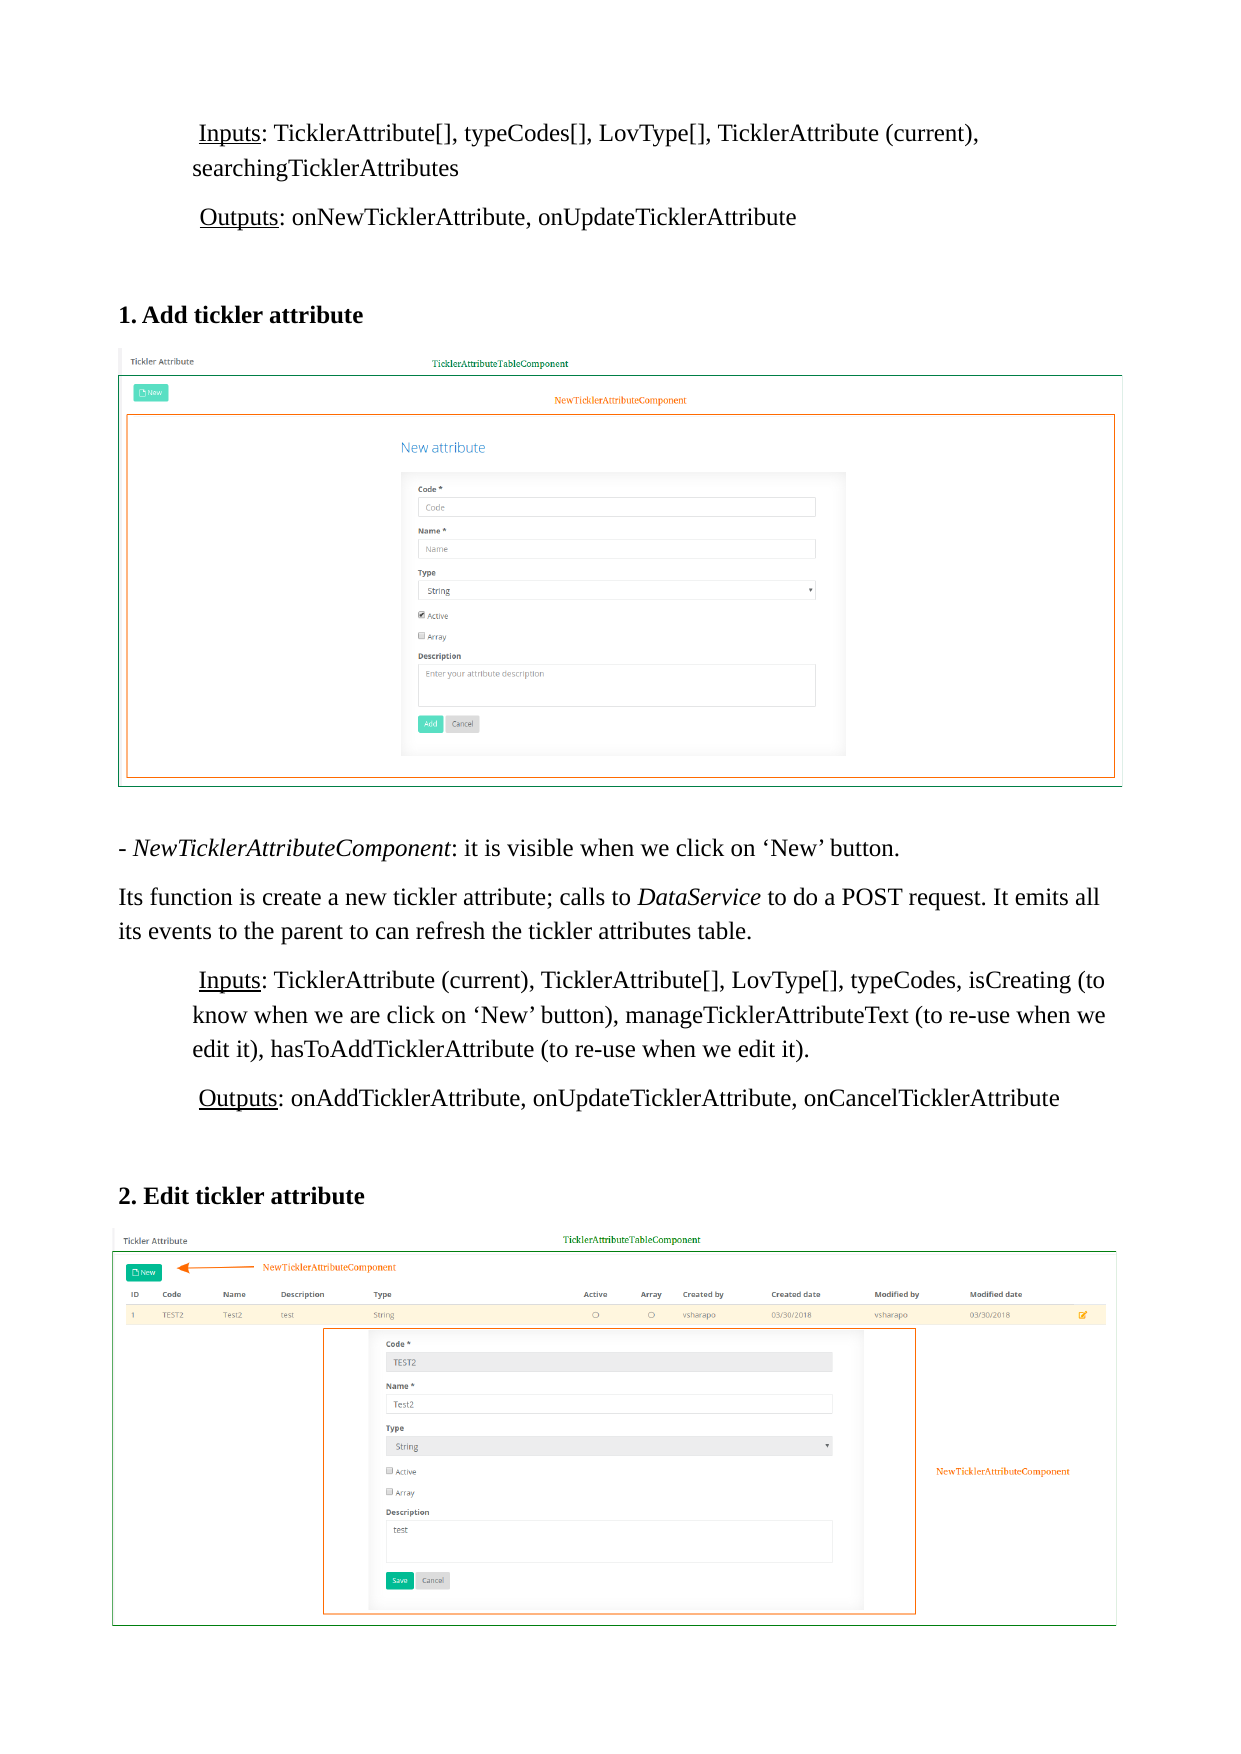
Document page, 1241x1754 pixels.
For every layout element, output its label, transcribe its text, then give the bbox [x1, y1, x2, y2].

text 1. Add tickler attribute [118, 300, 1122, 328]
text Outputs: onAddTicklerAttribute, onUpdateTicklerAttribute, onCancelTicklerAttribute [118, 1083, 1122, 1112]
picture [112, 1228, 1117, 1626]
text Outputs: onNewTicklerAttribute, onUpdateTicklerAttribute [118, 202, 1122, 230]
text 2. Edit tickler attribute [118, 1181, 1122, 1210]
text Inputs: TicklerAttribute (current), TicklerAttribute[], LovType[], typeCodes, isCreating (to know when we are click on ‘New’ button), manageTicklerAttributeText (to re-use when we edit it), hasToAddTicklerAttribute (to re-use when we edit it). [118, 965, 1122, 1063]
text - NewTicklerAttributeComponent: it is visible when we click on ‘New’ button. [118, 833, 1122, 861]
picture [118, 348, 1123, 787]
text Its function is create a new tickler attribute; calls to DataService to do a POST request. It emits all its events to the parent to can refresh the tickler attributes table. [118, 882, 1122, 945]
text Inputs: TicklerAttribute[], typeCodes[], LovType[], TicklerAttribute (current), searchingTicklerAttributes [118, 118, 1122, 181]
